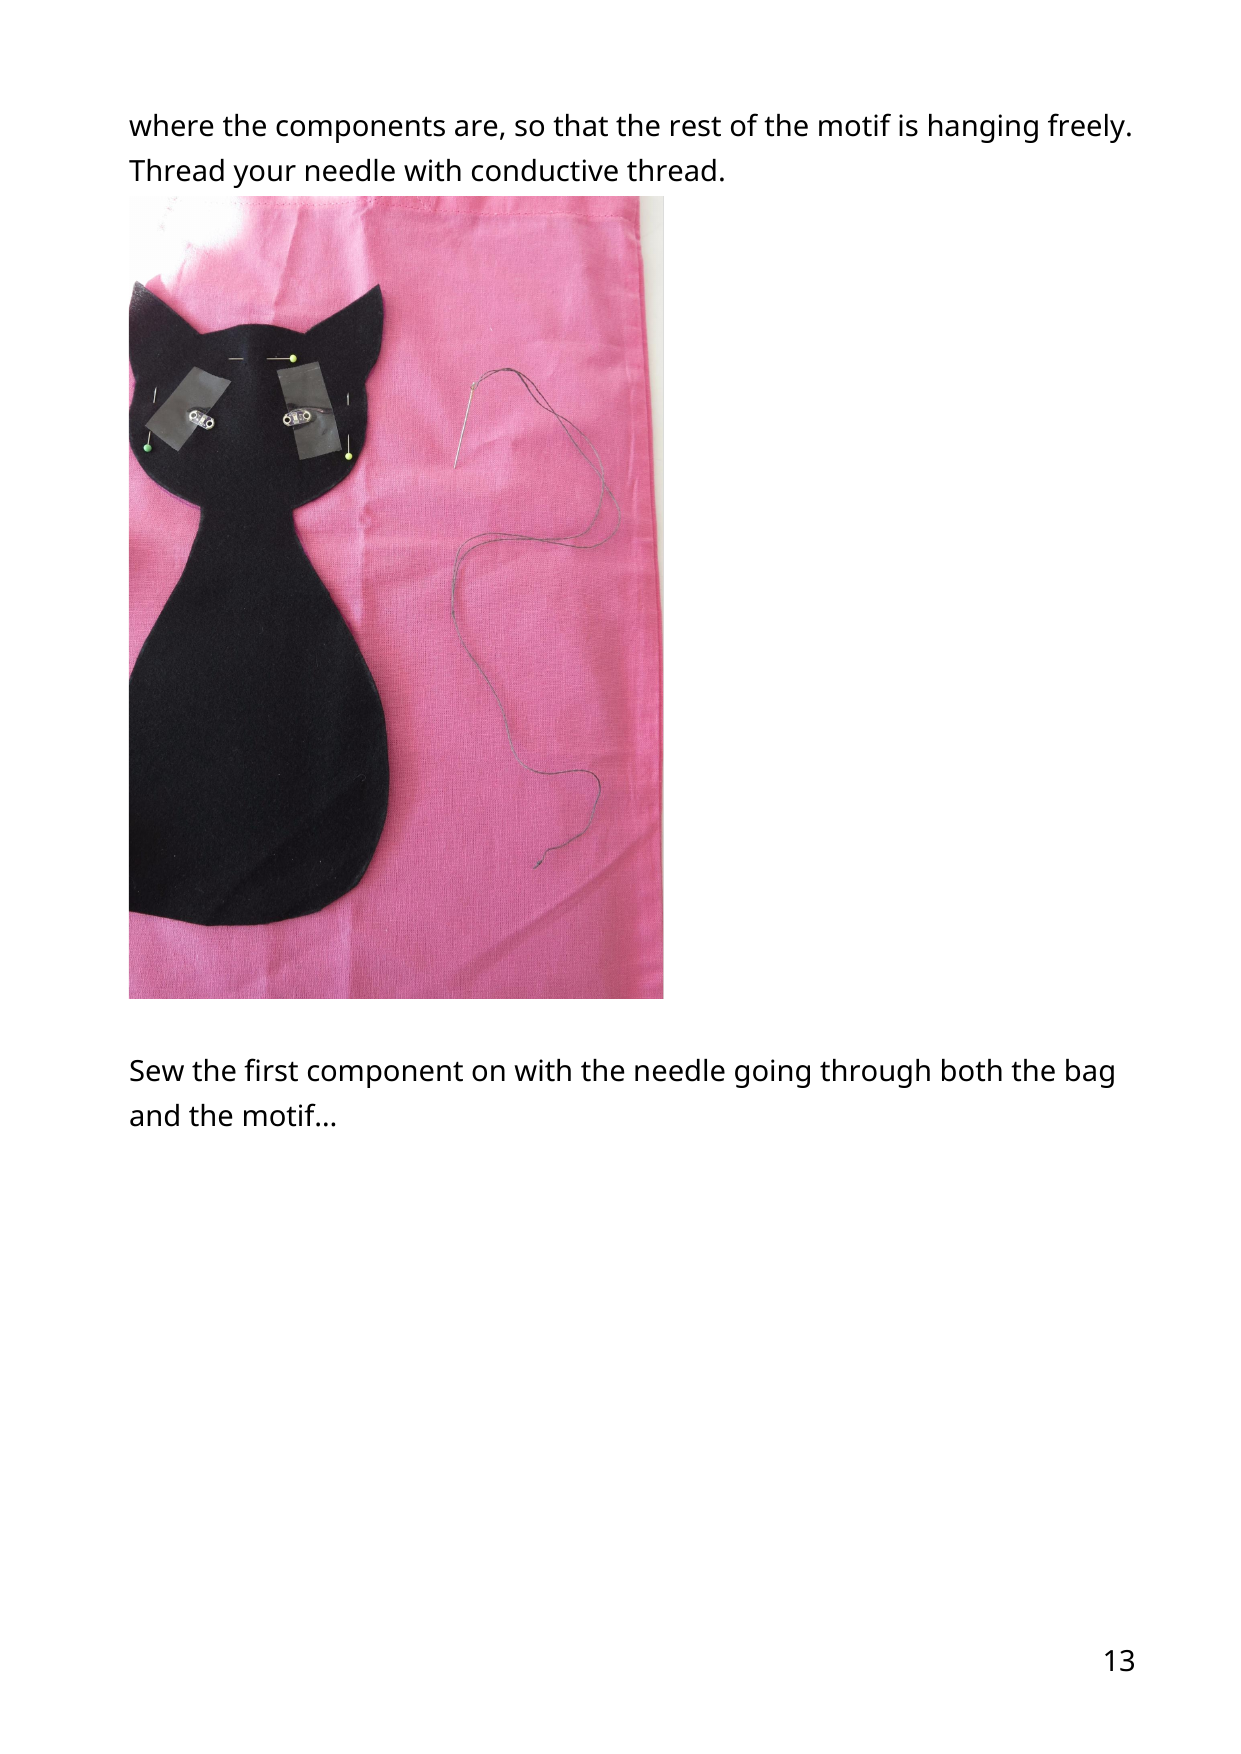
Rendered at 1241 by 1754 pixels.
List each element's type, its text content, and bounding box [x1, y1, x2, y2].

text where the components are, so that the rest of the motif is hanging freely. Thread your needle with conductive thread. [129, 105, 1136, 190]
text Sew the first component on with the needle going through both the bag and the motif… [129, 1050, 1136, 1135]
picture [128, 196, 664, 999]
